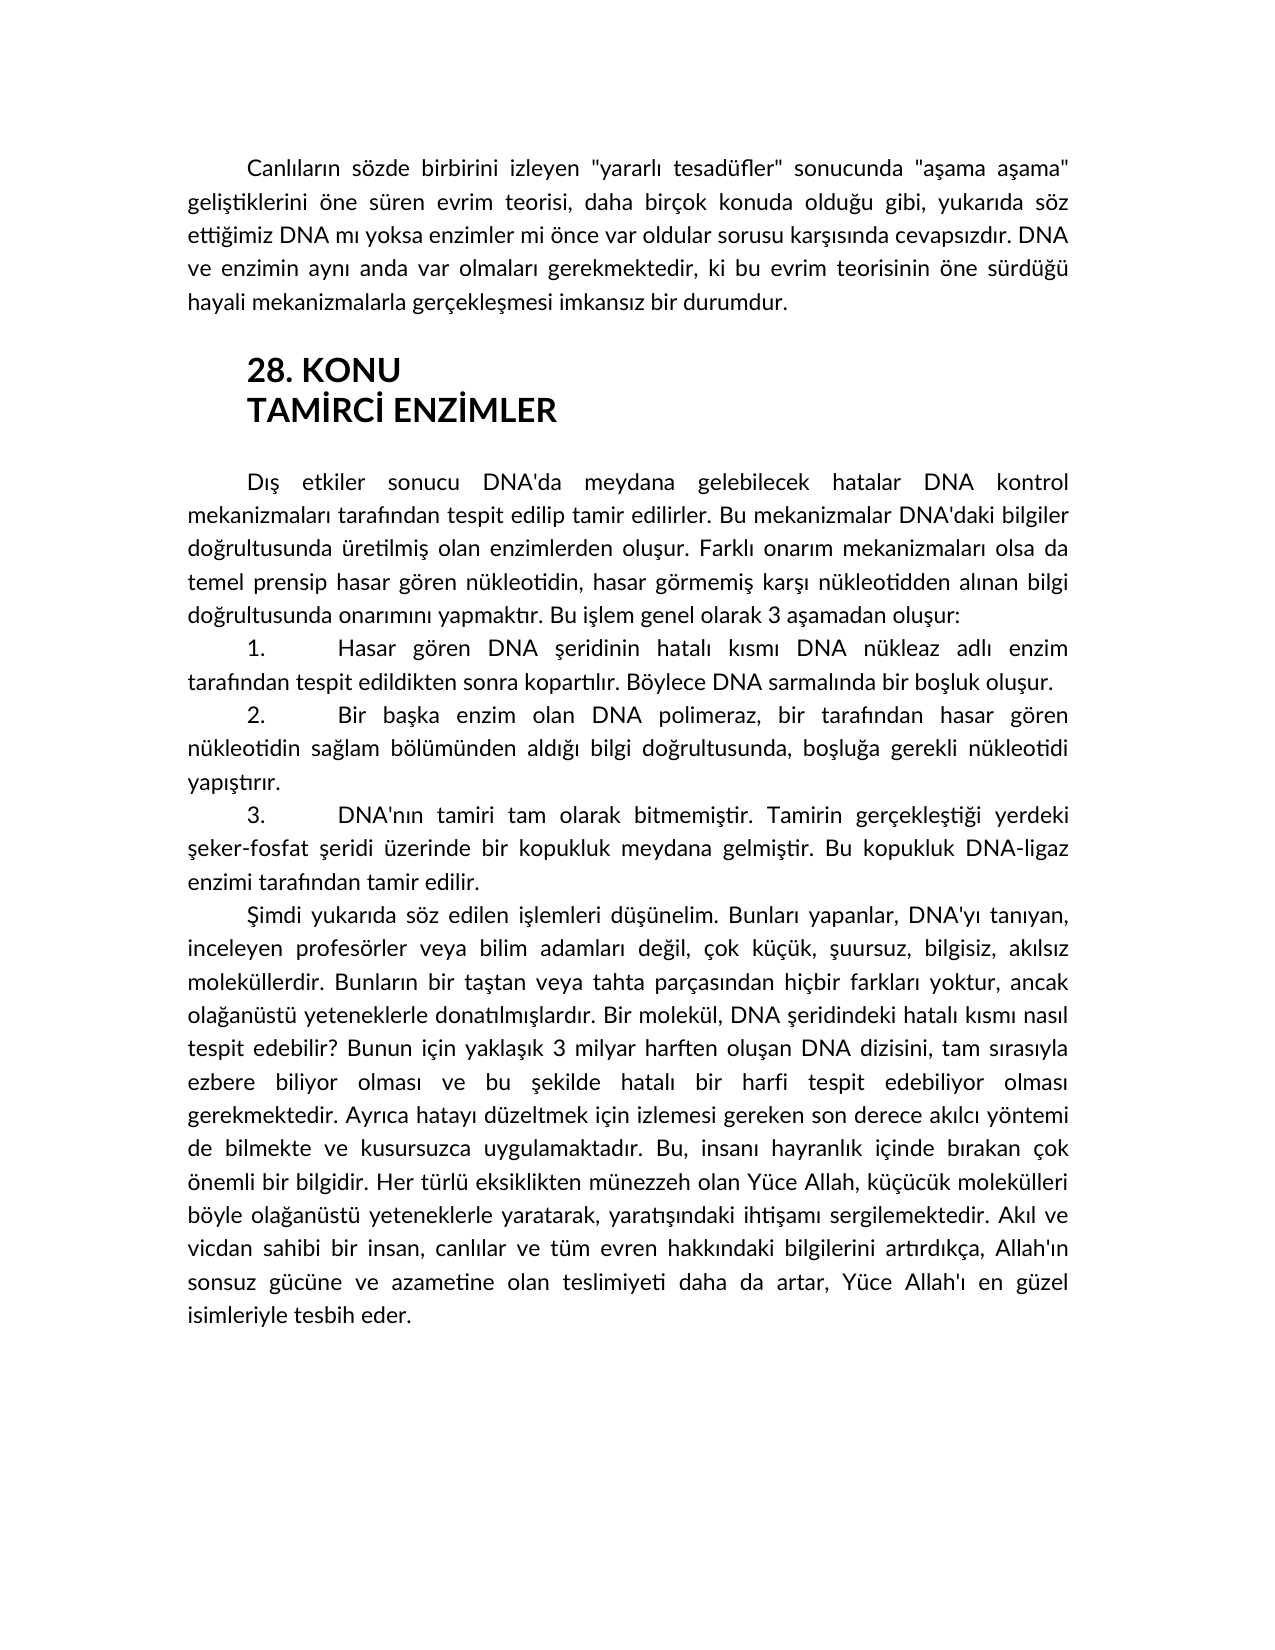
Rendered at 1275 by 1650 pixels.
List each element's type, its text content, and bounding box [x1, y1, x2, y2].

text Canlıların sözde birbirini izleyen "yararlı tesadüfler" sonucunda "aşama aşama" geliştiklerini öne süren evrim teorisi, daha birçok konuda olduğu gibi, yukarıda söz ettiğimiz DNA mı yoksa enzimler mi önce var oldular sorusu karşısında cevapsızdır. DNA ve enzimin aynı anda var olmaları gerekmektedir, ki bu evrim teorisinin öne sürdüğü hayali mekanizmalarla gerçekleşmesi imkansız bir durumdur. [187, 150, 1070, 317]
text 3. DNA'nın tamiri tam olarak bitmemiştir. Tamirin gerçekleştiği yerdeki şeker-fosfat şeridi üzerinde bir kopukluk meydana gelmiştir. Bu kopukluk DNA-ligaz enzimi tarafından tamir edilir. [187, 797, 1070, 897]
text Dış etkiler sonucu DNA'da meydana gelebilecek hatalar DNA kontrol mekanizmaları tarafından tespit edilip tamir edilirler. Bu mekanizmalar DNA'daki bilgiler doğrultusunda üretilmiş olan enzimlerden oluşur. Farklı onarım mekanizmaları olsa da temel prensip hasar gören nükleotidin, hasar görmemiş karşı nükleotidden alınan bilgi doğrultusunda onarımını yapmaktır. Bu işlem genel olarak 3 aşamadan oluşur: [187, 463, 1070, 630]
text 28. KONU [187, 350, 1070, 390]
text 2. Bir başka enzim olan DNA polimeraz, bir tarafından hasar gören nükleotidin sağlam bölümünden aldığı bilgi doğrultusunda, boşluğa gerekli nükleotidi yapıştırır. [187, 697, 1070, 797]
text 1. Hasar gören DNA şeridinin hatalı kısmı DNA nükleaz adlı enzim tarafından tespit edildikten sonra kopartılır. Böylece DNA sarmalında bir boşluk oluşur. [187, 630, 1070, 697]
text Şimdi yukarıda söz edilen işlemleri düşünelim. Bunları yapanlar, DNA'yı tanıyan, inceleyen profesörler veya bilim adamları değil, çok küçük, şuursuz, bilgisiz, akılsız moleküllerdir. Bunların bir taştan veya tahta parçasından hiçbir farkları yoktur, ancak olağanüstü yeteneklerle donatılmışlardır. Bir molekül, DNA şeridindeki hatalı kısmı nasıl tespit edebilir? Bunun için yaklaşık 3 milyar harften oluşan DNA dizisini, tam sırasıyla ezbere biliyor olması ve bu şekilde hatalı bir harfi tespit edebiliyor olması gerekmektedir. Ayrıca hatayı düzeltmek için izlemesi gereken son derece akılcı yöntemi de bilmekte ve kusursuzca uygulamaktadır. Bu, insanı hayranlık içinde bırakan çok önemli bir bilgidir. Her türlü eksiklikten münezzeh olan Yüce Allah, küçücük molekülleri böyle olağanüstü yeteneklerle yaratarak, yaratışındaki ihtişamı sergilemektedir. Akıl ve vicdan sahibi bir insan, canlılar ve tüm evren hakkındaki bilgilerini artırdıkça, Allah'ın sonsuz gücüne ve azametine olan teslimiyeti daha da artar, Yüce Allah'ı en güzel isimleriyle tesbih eder. [187, 897, 1070, 1330]
text TAMİRCİ ENZİMLER [187, 390, 1070, 430]
